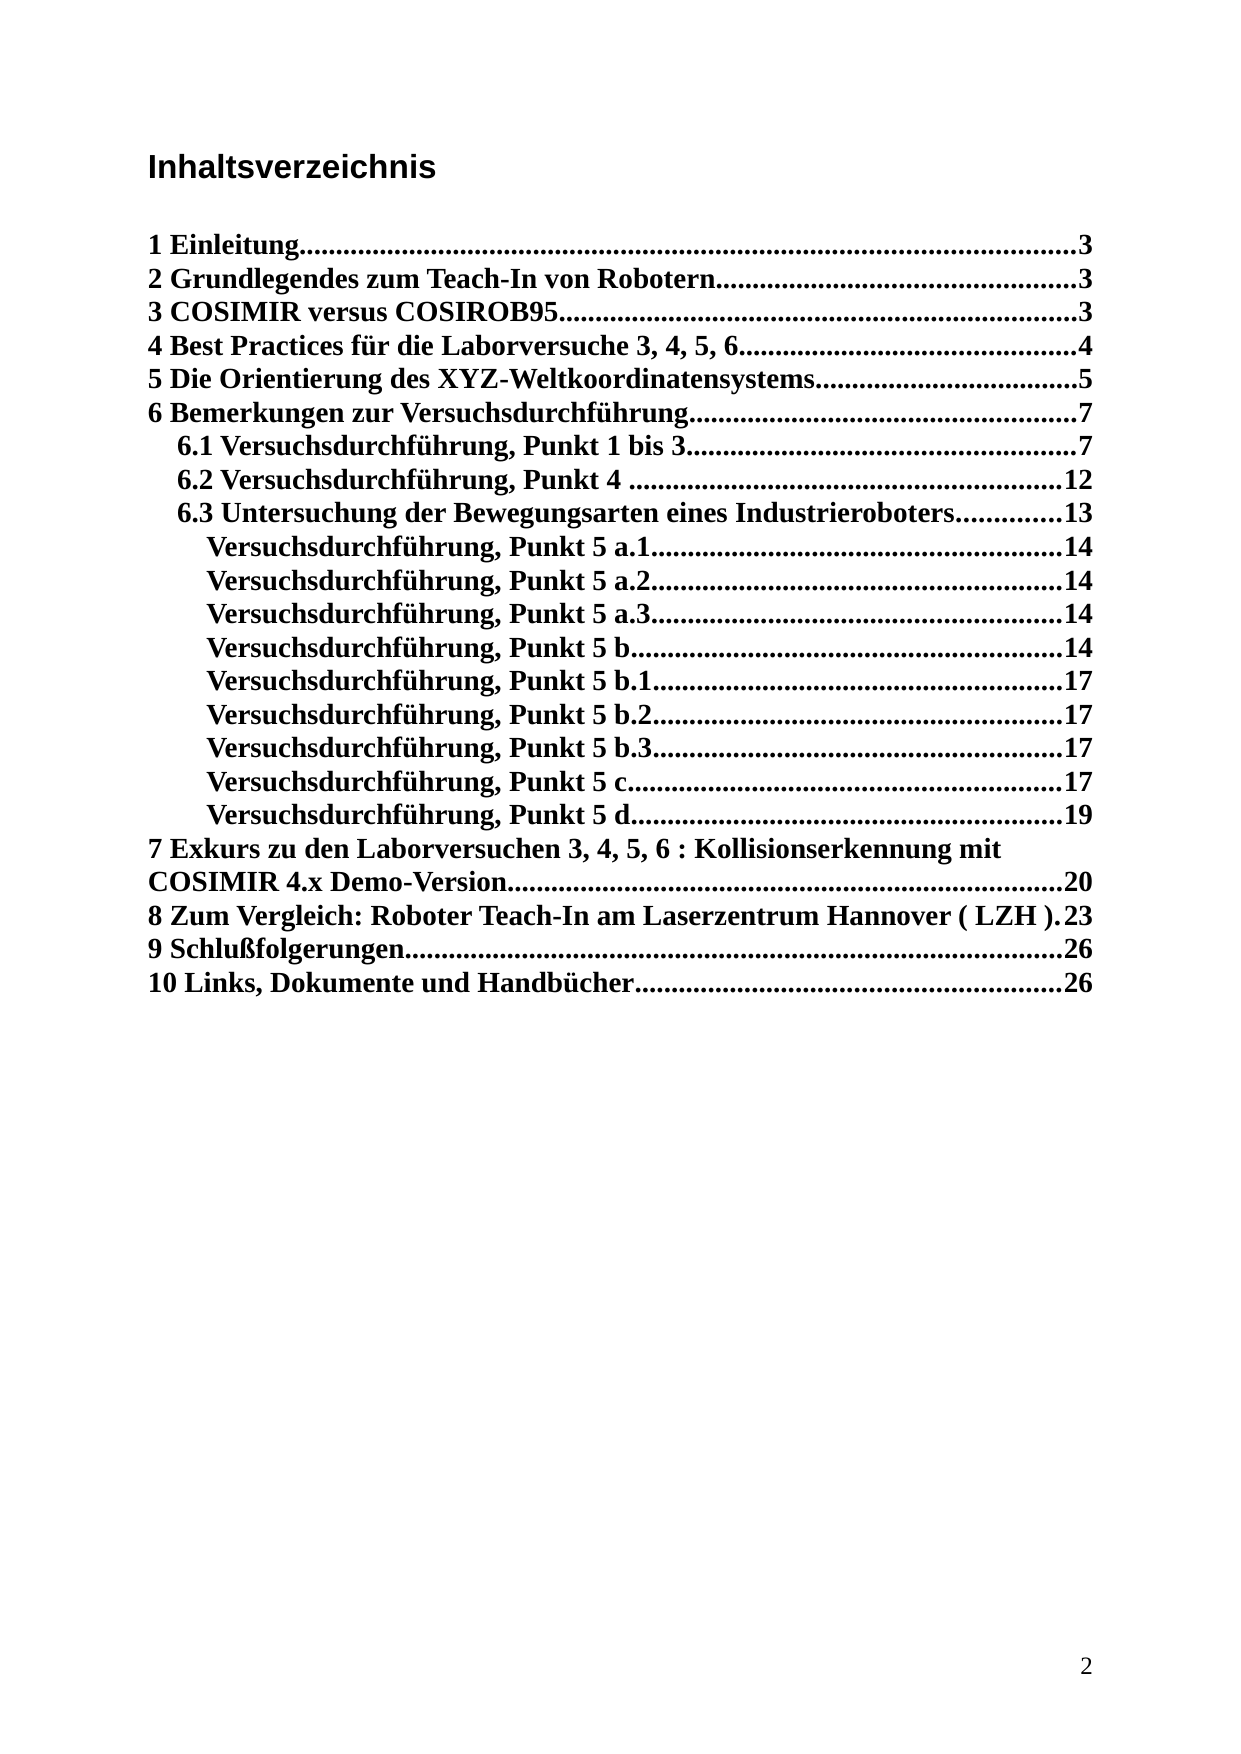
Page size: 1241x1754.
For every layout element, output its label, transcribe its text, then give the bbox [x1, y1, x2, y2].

text 6.3 Untersuchung der Bewegungsarten eines Industrieroboters 13 [177, 496, 1093, 529]
text 10 Links, Dokumente und Handbücher 26 [148, 965, 1093, 999]
text 1 Einleitung 3 [148, 227, 1093, 261]
text 5 Die Orientierung des XYZ-Weltkoordinatensystems 5 [148, 361, 1093, 395]
text Versuchsdurchführung, Punkt 5 a.3 14 [206, 596, 1093, 630]
text Versuchsdurchführung, Punkt 5 b.3 17 [206, 730, 1093, 764]
text 2 Grundlegendes zum Teach-In von Robotern 3 [148, 261, 1093, 294]
text 6 Bemerkungen zur Versuchsdurchführung 7 [148, 395, 1093, 428]
text Versuchsdurchführung, Punkt 5 c 17 [206, 764, 1093, 797]
text 8 Zum Vergleich: Roboter Teach-In am Laserzentrum Hannover ( LZH ) 23 [148, 898, 1093, 932]
text 6.2 Versuchsdurchführung, Punkt 4 12 [177, 462, 1093, 496]
text Versuchsdurchführung, Punkt 5 b 14 [206, 630, 1093, 663]
text 6.1 Versuchsdurchführung, Punkt 1 bis 3 7 [177, 428, 1093, 462]
text 4 Best Practices für die Laborversuche 3, 4, 5, 6 4 [148, 328, 1093, 361]
text Versuchsdurchführung, Punkt 5 b.2 17 [206, 697, 1093, 730]
text Versuchsdurchführung, Punkt 5 a.1 14 [206, 529, 1093, 563]
text 7 Exkurs zu den Laborversuchen 3, 4, 5, 6 : Kollisionserkennung mit COSIMIR 4.x Demo-Version 20 [148, 831, 1093, 898]
text Versuchsdurchführung, Punkt 5 b.1 17 [206, 663, 1093, 697]
text Versuchsdurchführung, Punkt 5 a.2 14 [206, 563, 1093, 596]
text Inhaltsverzeichnis [148, 148, 1093, 186]
text Versuchsdurchführung, Punkt 5 d 19 [206, 797, 1093, 831]
text 3 COSIMIR versus COSIROB95 3 [148, 294, 1093, 328]
text 9 Schlußfolgerungen 26 [148, 932, 1093, 965]
